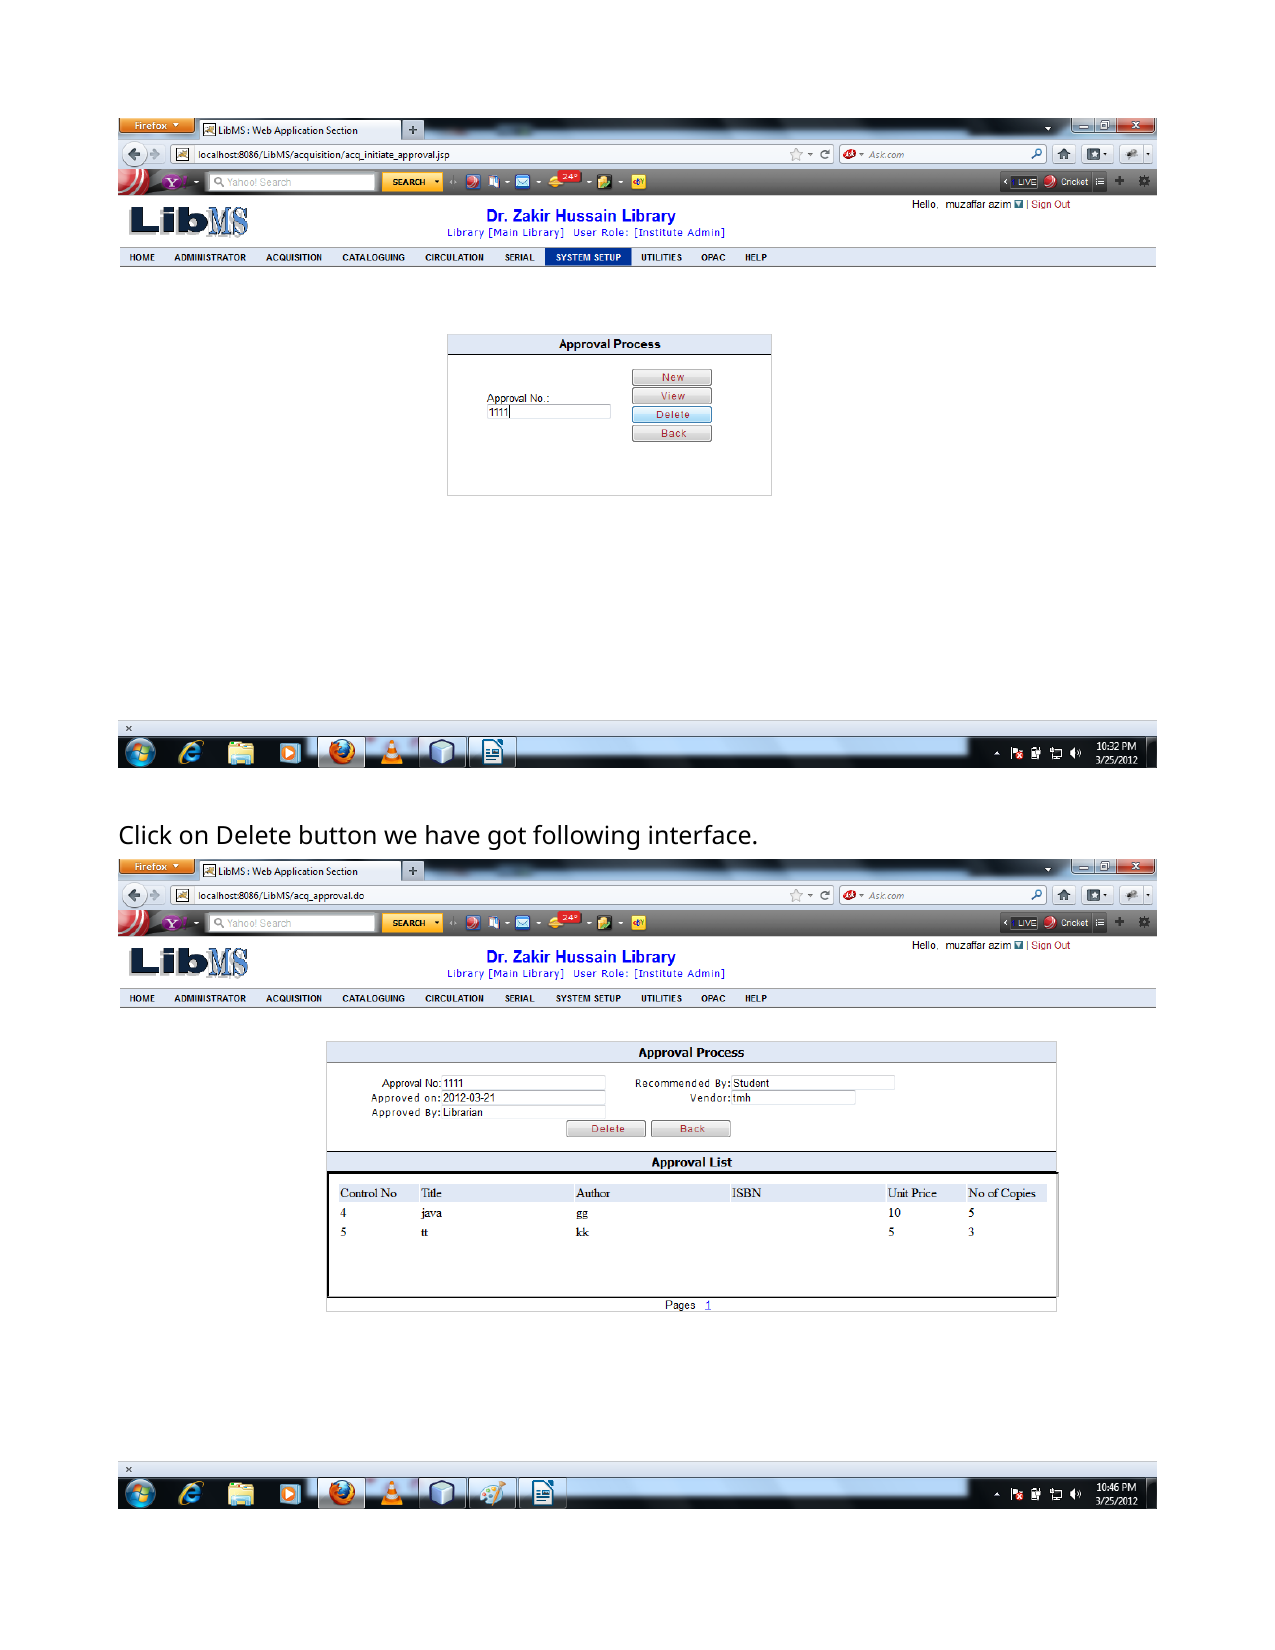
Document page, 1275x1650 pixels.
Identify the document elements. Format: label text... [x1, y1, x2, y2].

picture [118, 859, 1157, 1509]
text Click on Delete button we have got following interface. [118, 817, 1157, 851]
picture [118, 118, 1157, 768]
